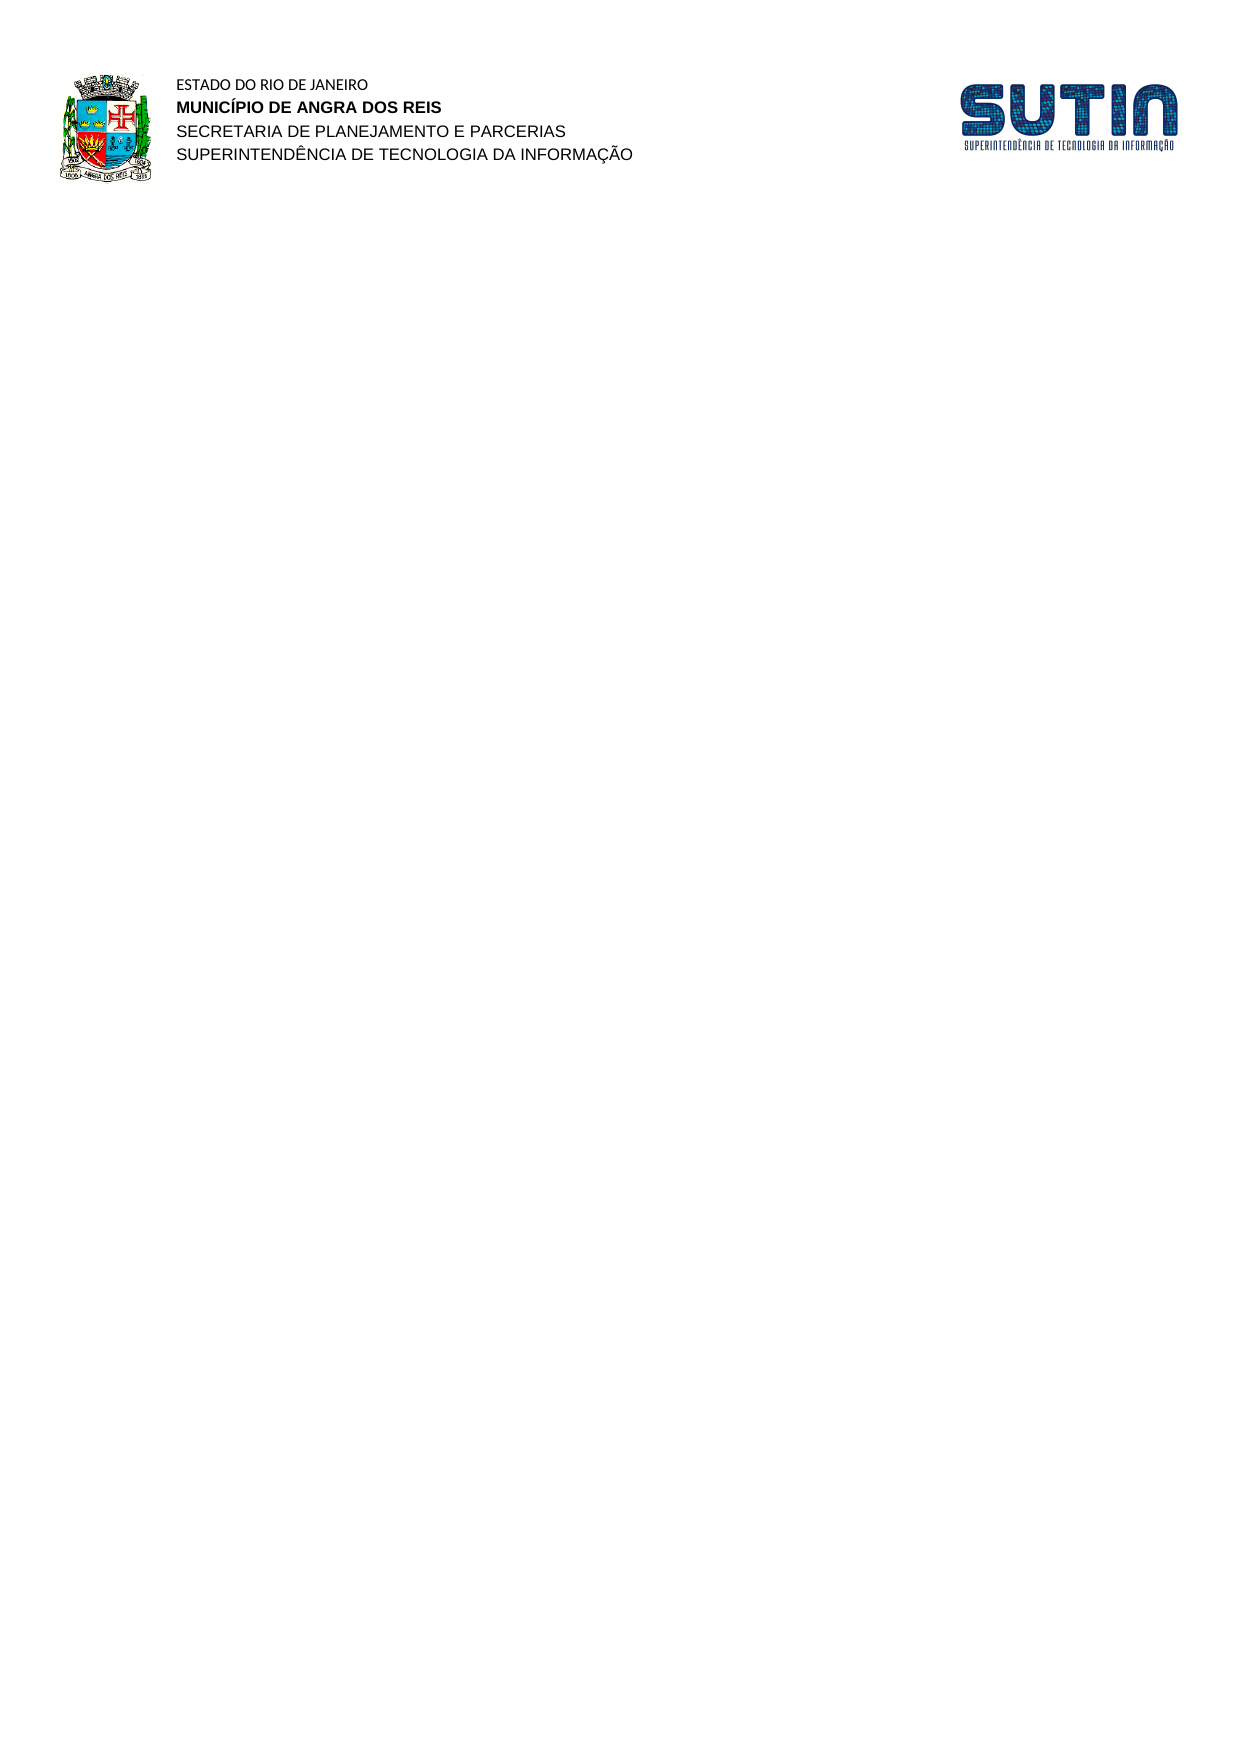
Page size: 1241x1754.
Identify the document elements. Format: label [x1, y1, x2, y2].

picture [955, 81, 1181, 157]
picture [59, 73, 155, 185]
